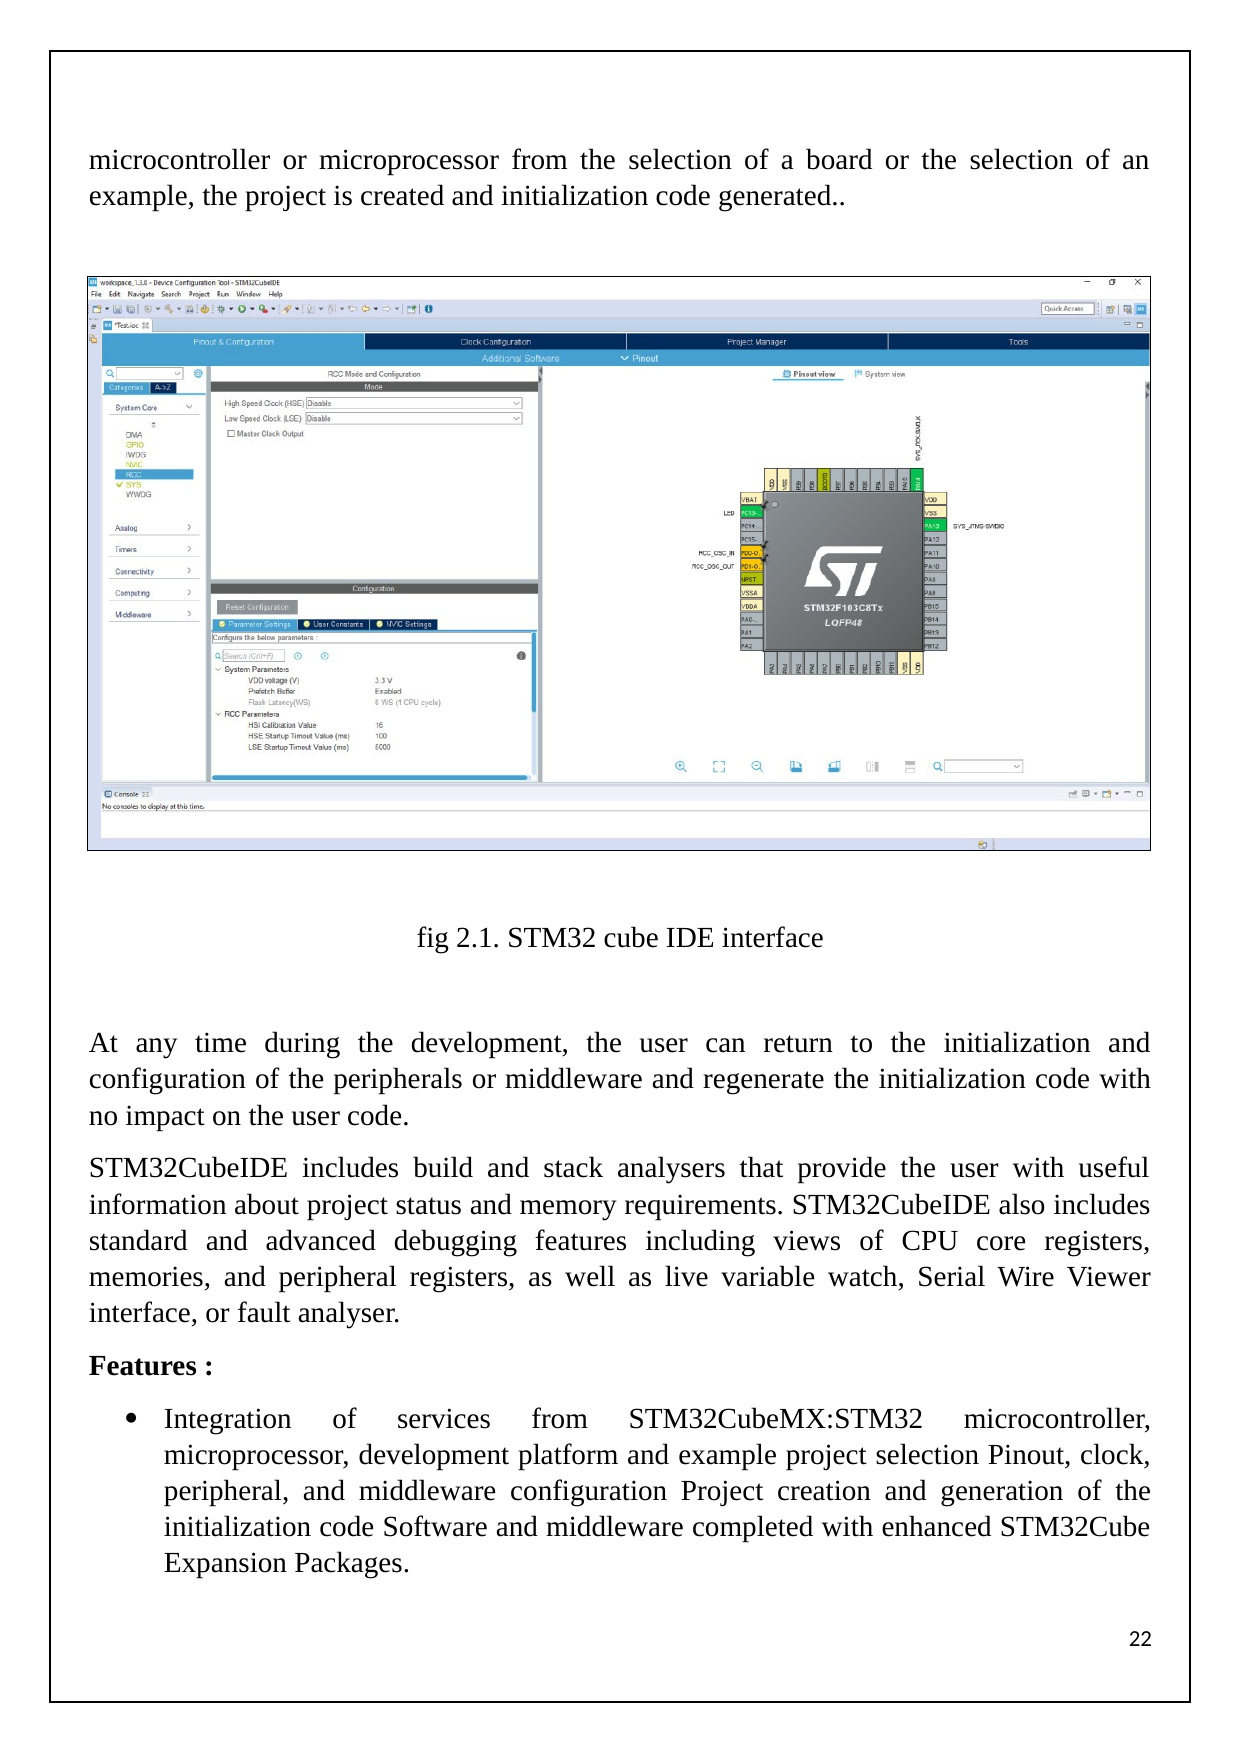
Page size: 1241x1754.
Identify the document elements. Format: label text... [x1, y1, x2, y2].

picture [88, 277, 1150, 850]
list Integration of services from STM32CubeMX:STM32 microcontroller, microprocessor, development platform and example project selection Pinout, clock, peripheral, and middleware configuration Project creation and generation of the initialization code Software and middleware completed with enhanced STM32Cube Expansion Packages. [126, 1401, 1152, 1579]
text Features : [89, 1348, 1152, 1382]
text STM32CubeIDE includes build and stack analysers that provide the user with useful information about project status and memory requirements. STM32CubeIDE also includes standard and advanced debugging features including views of CPU core registers, memories, and peripheral registers, as well as live variable watch, Serial Wire Viewer interface, or fault analyser. [89, 1151, 1152, 1329]
text At any time during the development, the user can return to the initialization and configuration of the peripherals or middleware and regenerate the initialization code with no impact on the user code. [89, 1026, 1152, 1131]
text microcontroller or microprocessor from the selection of a board or the selection of an example, the project is created and initialization code generated.. [89, 142, 1152, 211]
text fig 2.1. STM32 cube IDE interface [89, 283, 1152, 953]
